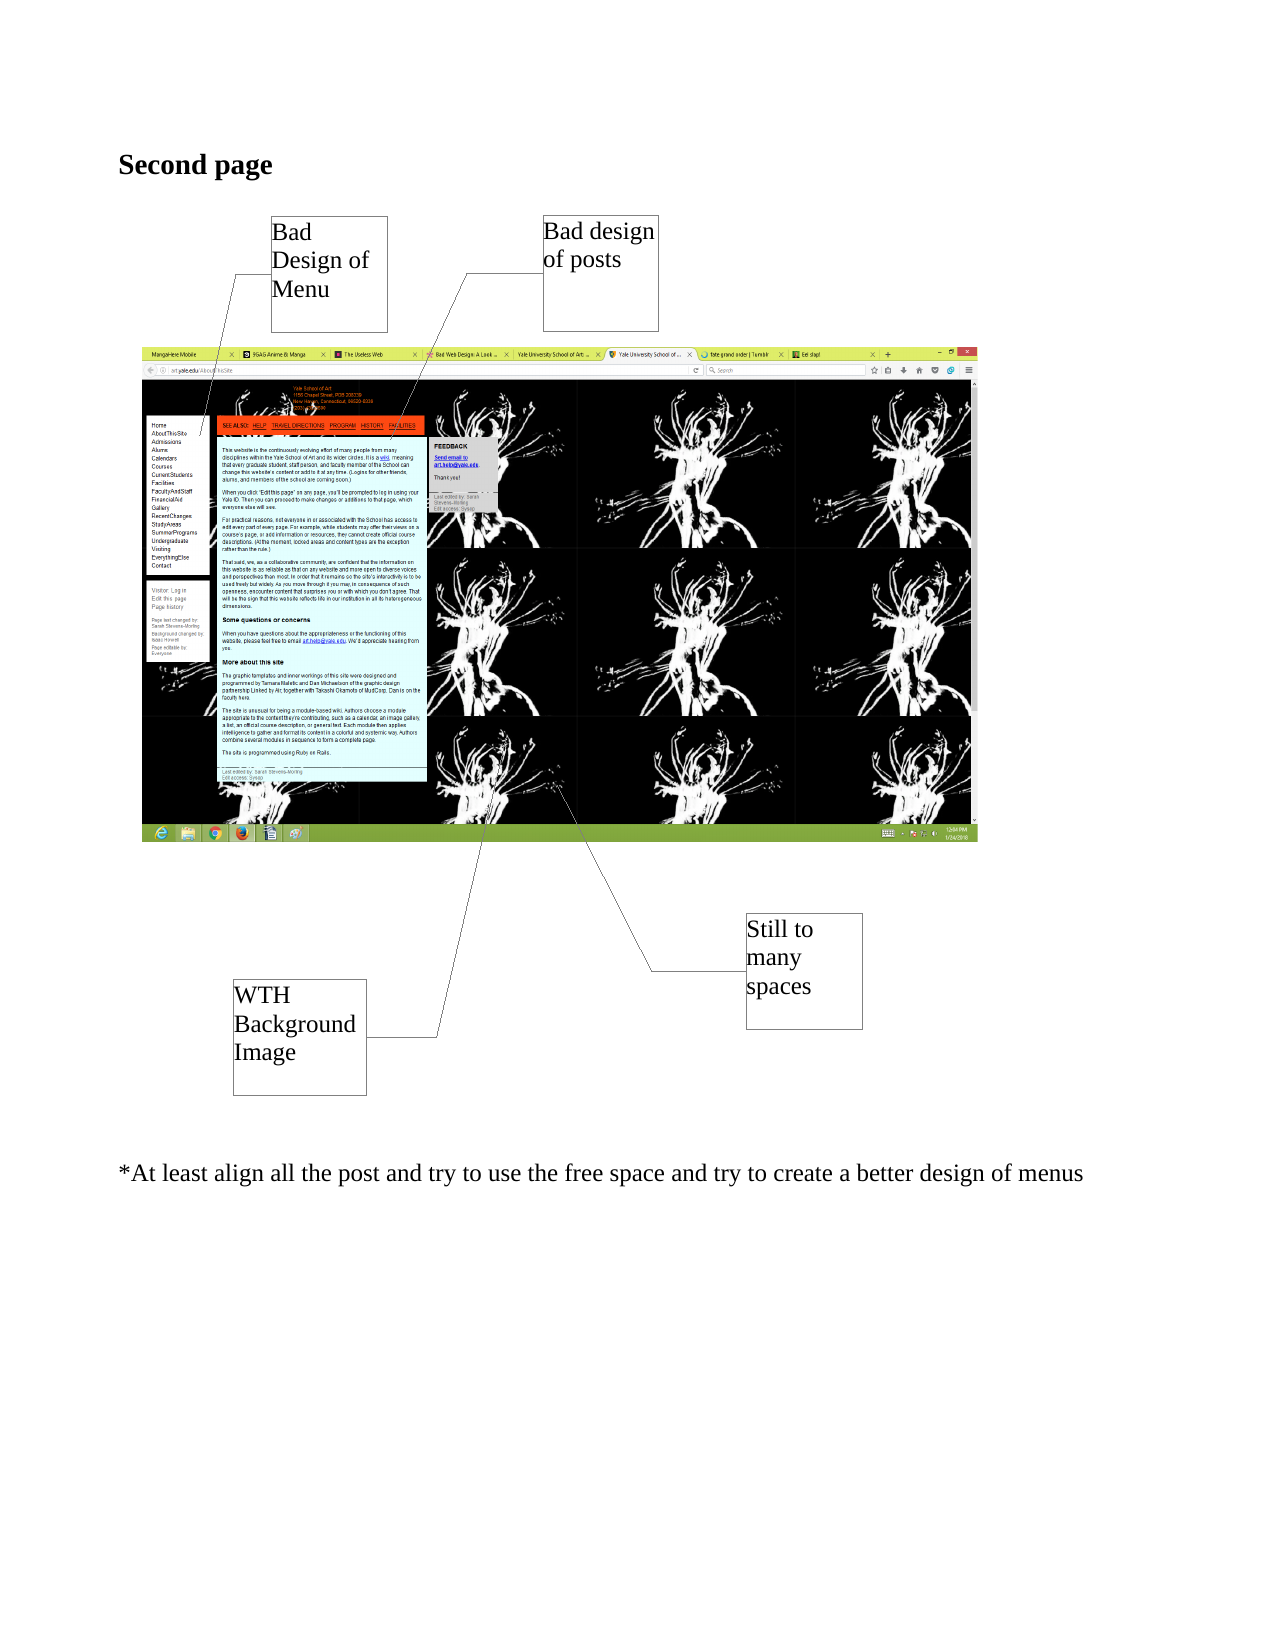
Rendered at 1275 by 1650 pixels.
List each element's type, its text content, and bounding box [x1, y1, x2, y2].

picture [142, 347, 978, 842]
text Second page [118, 147, 1157, 180]
text *At least align all the post and try to use the free space and try to create a better design of menus [118, 1158, 1157, 1187]
